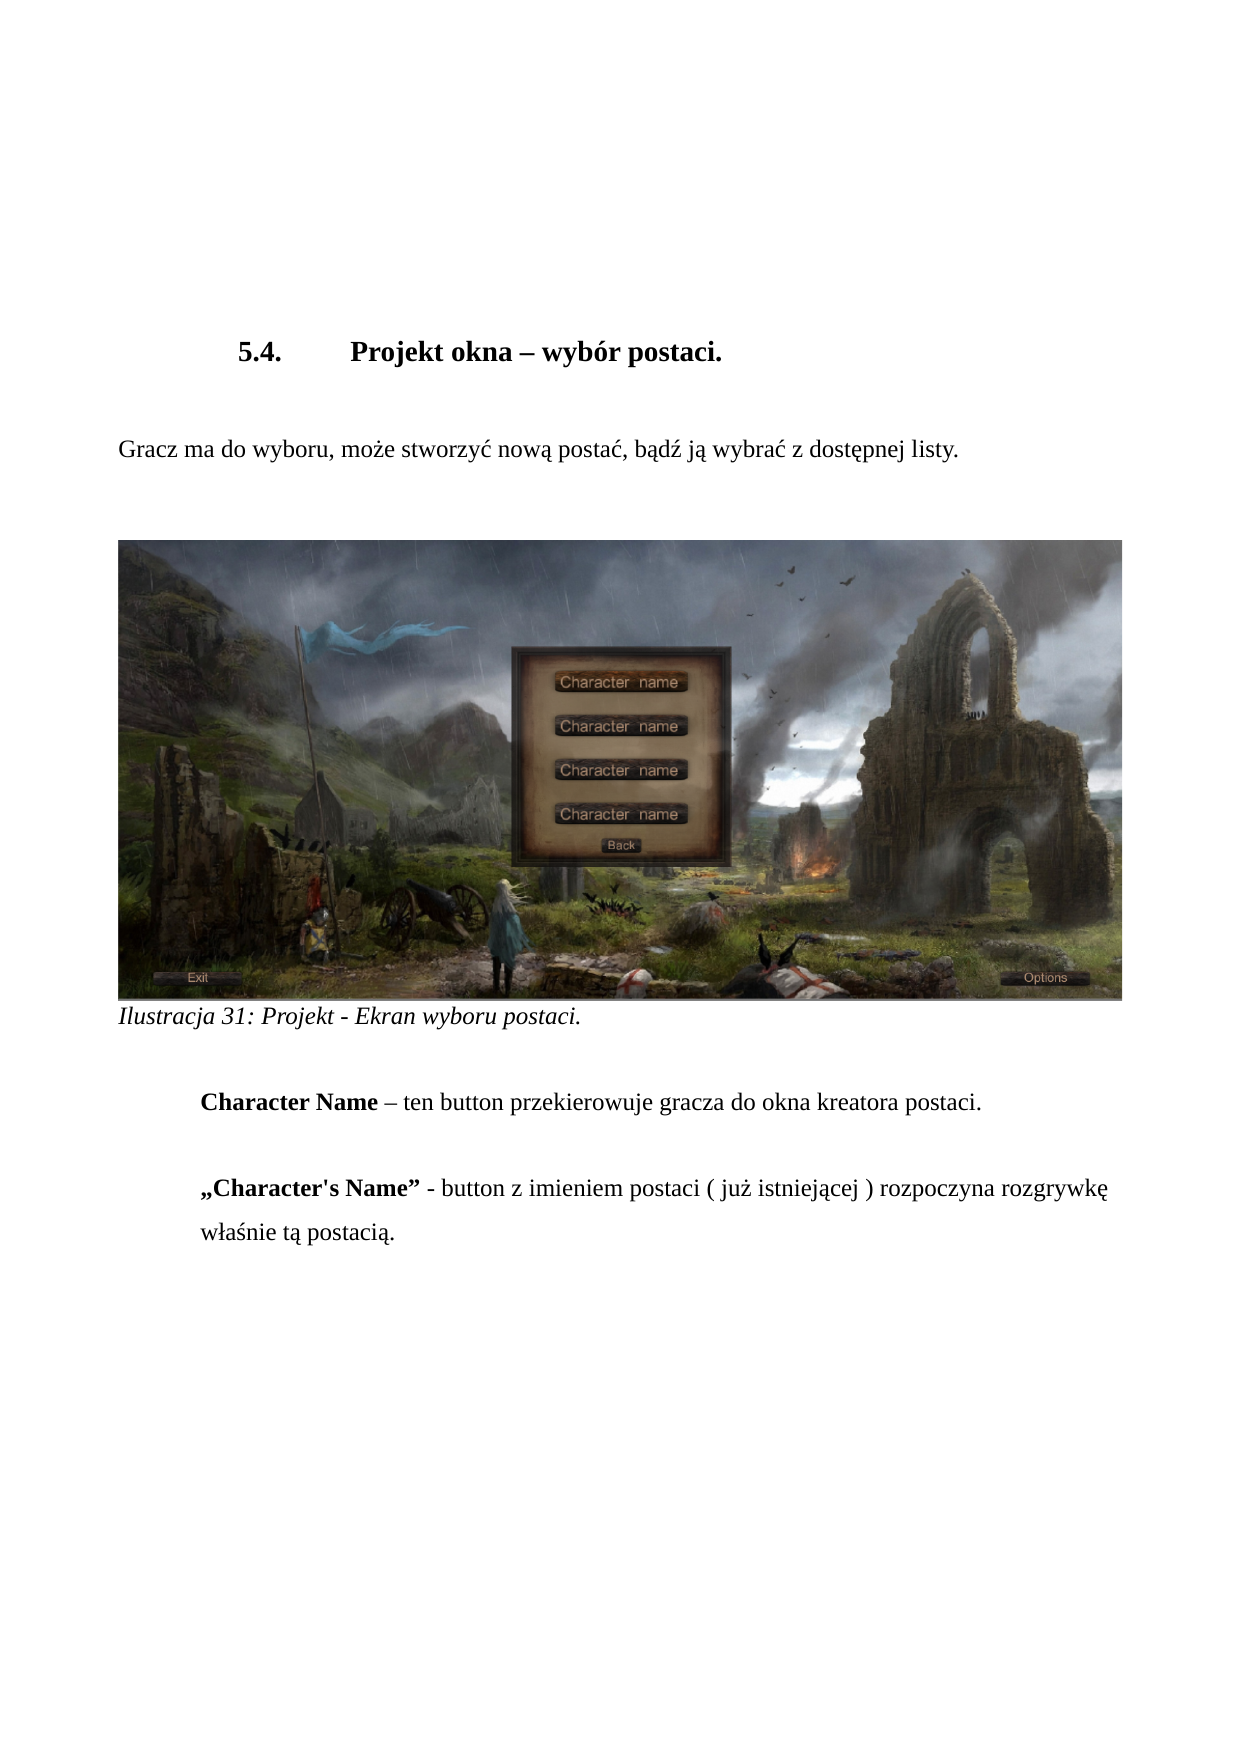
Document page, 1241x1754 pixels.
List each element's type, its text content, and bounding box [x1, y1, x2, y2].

picture [118, 540, 1123, 1001]
list Projekt okna – wybór postaci. [231, 334, 1122, 367]
text Character Name – ten button przekierowuje gracza do okna kreatora postaci. [118, 1087, 1122, 1116]
text „Character's Name” - button z imieniem postaci ( już istniejącej ) rozpoczyna rozgrywkę właśnie tą postacią. [118, 1173, 1122, 1245]
text Ilustracja 31: Projekt - Ekran wyboru postaci. [118, 1001, 1122, 1030]
text Gracz ma do wyboru, może stworzyć nową postać, bądź ją wybrać z dostępnej listy. [118, 434, 1122, 463]
